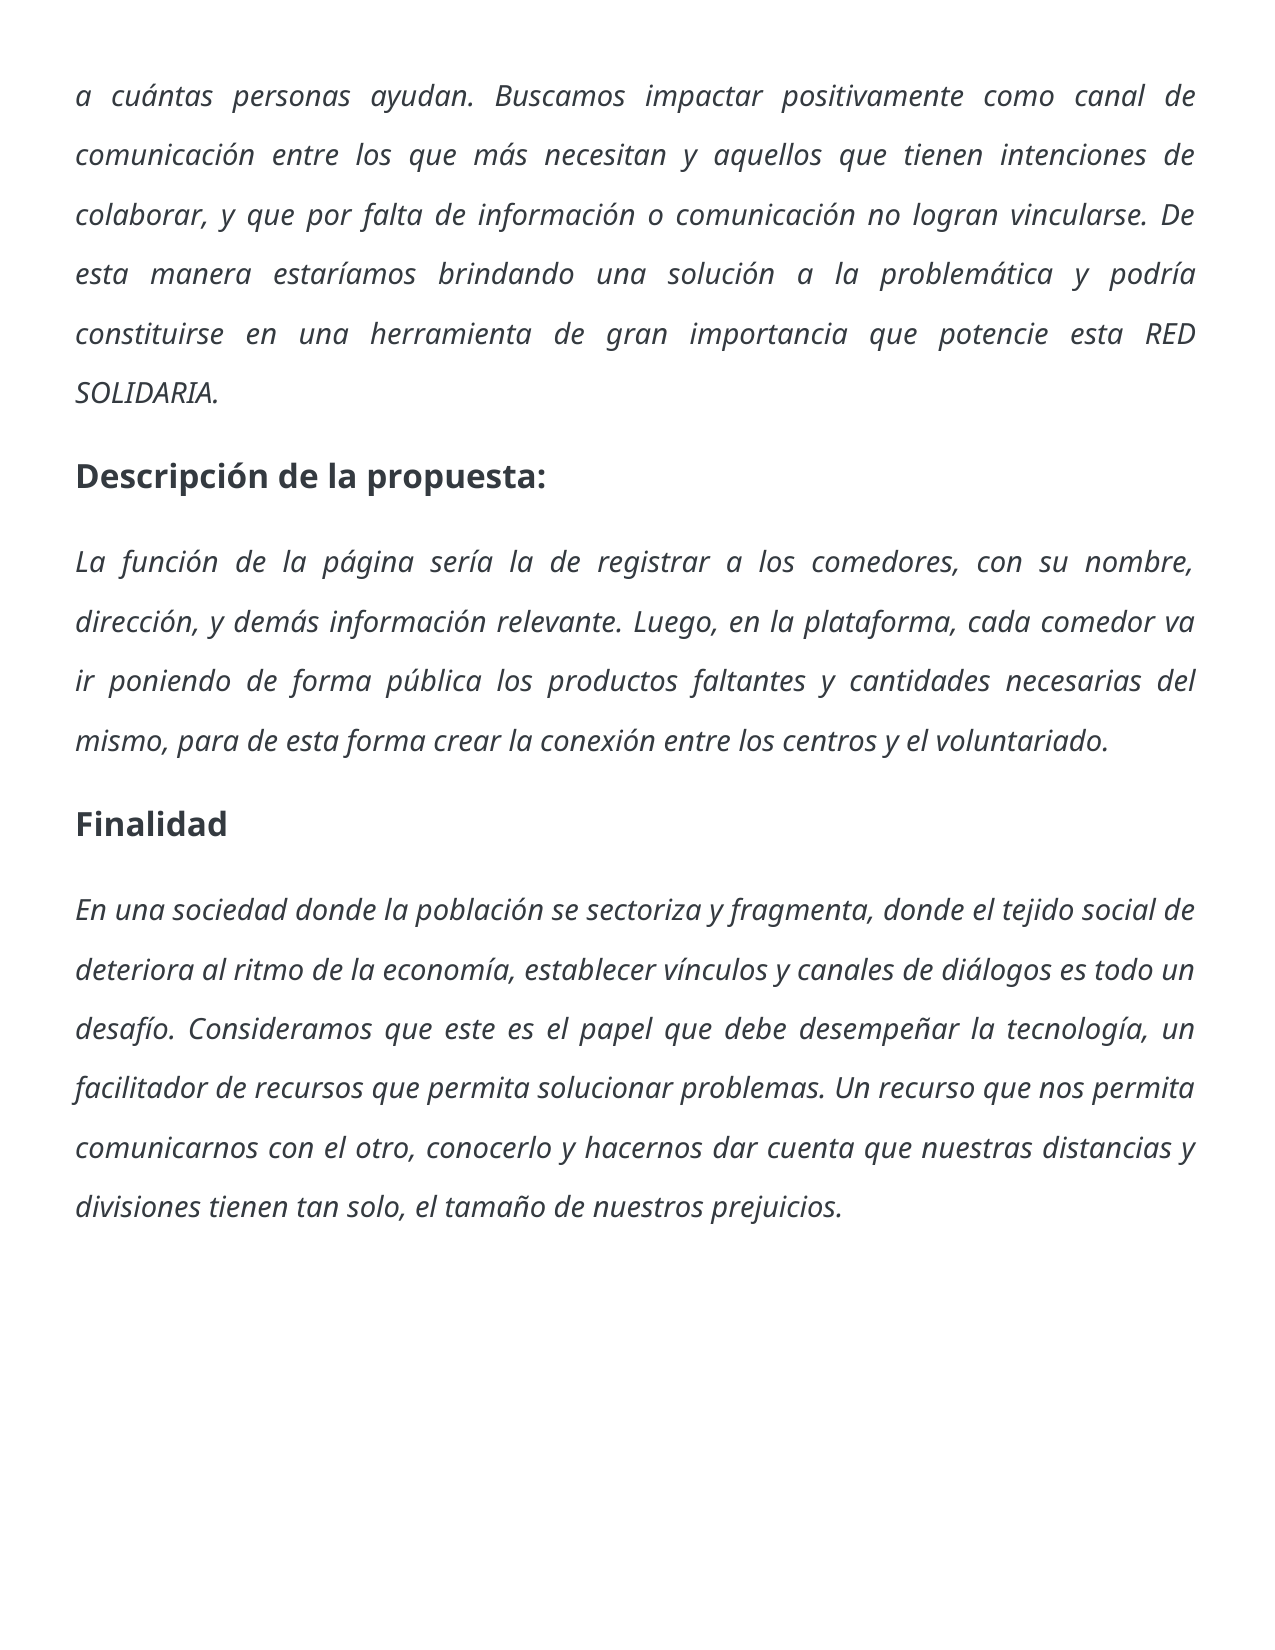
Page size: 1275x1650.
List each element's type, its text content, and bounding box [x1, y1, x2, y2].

text La función de la página sería la de registrar a los comedores, con su nombre, dirección, y demás información relevante. Luego, en la plataforma, cada comedor va ir poniendo de forma pública los productos faltantes y cantidades necesarias del mismo, para de esta forma crear la conexión entre los centros y el voluntariado. [75, 542, 1200, 760]
text En una sociedad donde la población se sectoriza y fragmenta, donde el tejido social de deteriora al ritmo de la economía, establecer vínculos y canales de diálogos es todo un desafío. Consideramos que este es el papel que debe desempeñar la tecnología, un facilitador de recursos que permita solucionar problemas. Un recurso que nos permita comunicarnos con el otro, conocerlo y hacernos dar cuenta que nuestras distancias y divisiones tienen tan solo, el tamaño de nuestros prejuicios. [75, 889, 1200, 1226]
text a cuántas personas ayudan. Buscamos impactar positivamente como canal de comunicación entre los que más necesitan y aquellos que tienen intenciones de colaborar, y que por falta de información o comunicación no logran vincularse. De esta manera estaríamos brindando una solución a la problemática y podría constituirse en una herramienta de gran importancia que potencie esta RED SOLIDARIA. [75, 75, 1200, 412]
text Finalidad [75, 800, 1200, 846]
text Descripción de la propuesta: [75, 453, 1200, 498]
